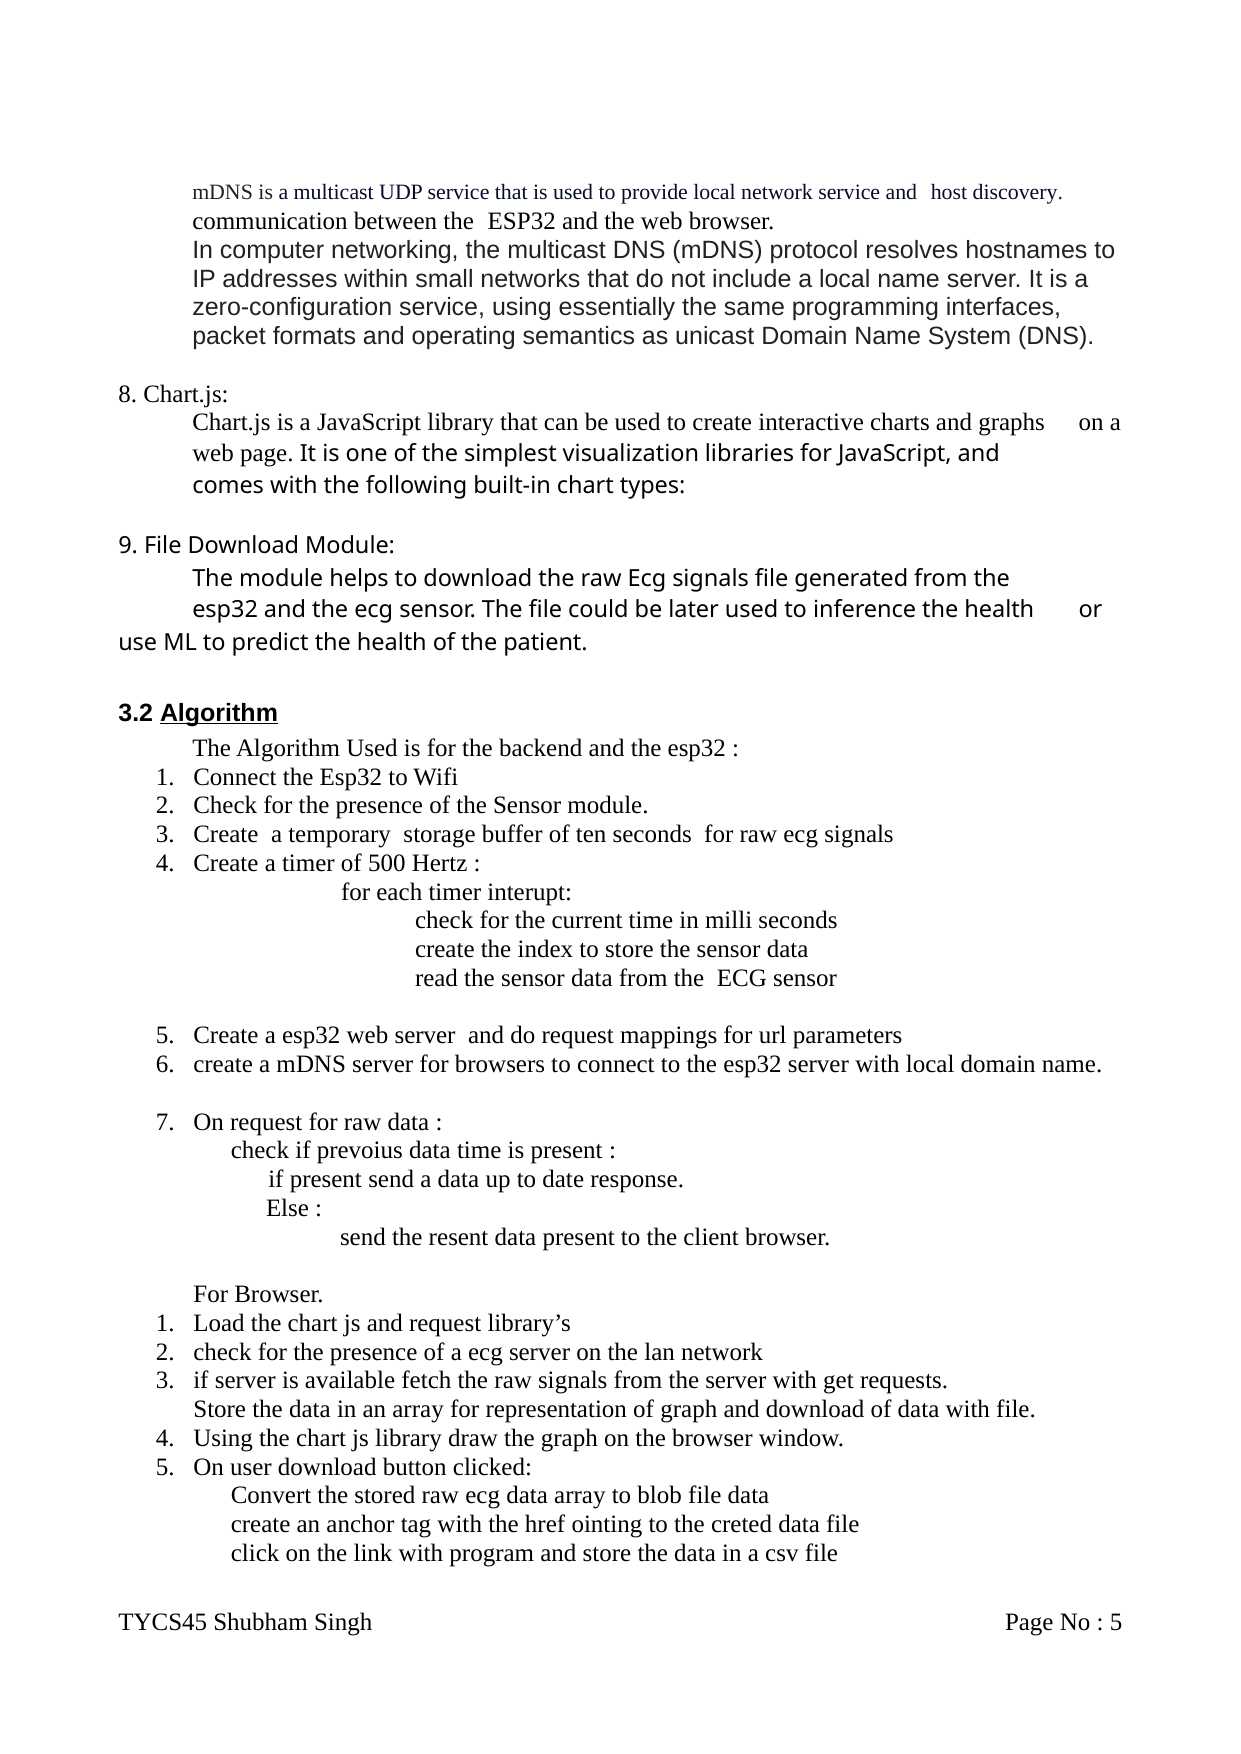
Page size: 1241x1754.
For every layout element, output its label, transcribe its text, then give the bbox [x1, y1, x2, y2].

text mDNS is a multicast UDP service that is used to provide local network service and host discovery. communication between the ESP32 and the web browser. [118, 176, 1122, 235]
list check for the presence of a ecg server on the lan network [156, 1337, 1122, 1366]
list if server is available fetch the raw signals from the server with get requests. [156, 1366, 1122, 1394]
list Create a temporary storage buffer of ten seconds for raw ecg signals [156, 819, 1122, 848]
list Convert the stored raw ecg data array to blob file data [193, 1481, 1122, 1509]
list Load the chart js and request library’s [156, 1308, 1122, 1337]
list Store the data in an array for representation of graph and download of data with file. [156, 1394, 1122, 1423]
text 9. File Download Module: [118, 529, 1122, 561]
list On request for raw data : [156, 1107, 1122, 1136]
list for each timer interupt: [156, 877, 1122, 906]
text send the resent data present to the client browser. [118, 1222, 1122, 1251]
list if present send a data up to date response. [231, 1164, 1122, 1193]
list For Browser. [156, 1279, 1122, 1308]
text Else : [118, 1193, 1122, 1222]
list create an anchor tag with the href ointing to the creted data file [193, 1509, 1122, 1538]
list read the sensor data from the ECG sensor [156, 963, 1122, 992]
text The module helps to download the raw Ecg signals file generated from the esp32 and the ecg sensor. The file could be later used to inference the health or use ML to predict the health of the patient. [118, 561, 1122, 657]
list click on the link with program and store the data in a csv file [193, 1538, 1122, 1567]
subtitle 3.2 Algorithm [118, 698, 1122, 727]
list check if prevoius data time is present : [193, 1136, 1122, 1164]
list create a mDNS server for browsers to connect to the esp32 server with local domain name. [156, 1049, 1122, 1078]
text In computer networking, the multicast DNS (mDNS) protocol resolves hostnames to IP addresses within small networks that do not include a local name server. It is a zero-configuration service, using essentially the same programming interfaces, packet formats and operating semantics as unicast Domain Name System (DNS). [118, 235, 1122, 350]
list On user download button clicked: [156, 1452, 1122, 1481]
text The Algorithm Used is for the backend and the esp32 : [118, 733, 1122, 762]
list Create a timer of 500 Hertz : [156, 848, 1122, 877]
list Create a esp32 web server and do request mappings for url parameters [156, 1021, 1122, 1049]
list create the index to store the sensor data [156, 934, 1122, 963]
list Connect the Esp32 to Wifi [156, 762, 1122, 791]
list Check for the presence of the Sensor module. [156, 791, 1122, 819]
text 8. Chart.js: [118, 379, 1122, 407]
list check for the current time in milli seconds [156, 906, 1122, 934]
text Chart.js is a JavaScript library that can be used to create interactive charts and graphs on a web page. It is one of the simplest visualization libraries for JavaScript, and comes with the following built-in chart types: [118, 407, 1122, 500]
list Using the chart js library draw the graph on the browser window. [156, 1423, 1122, 1452]
